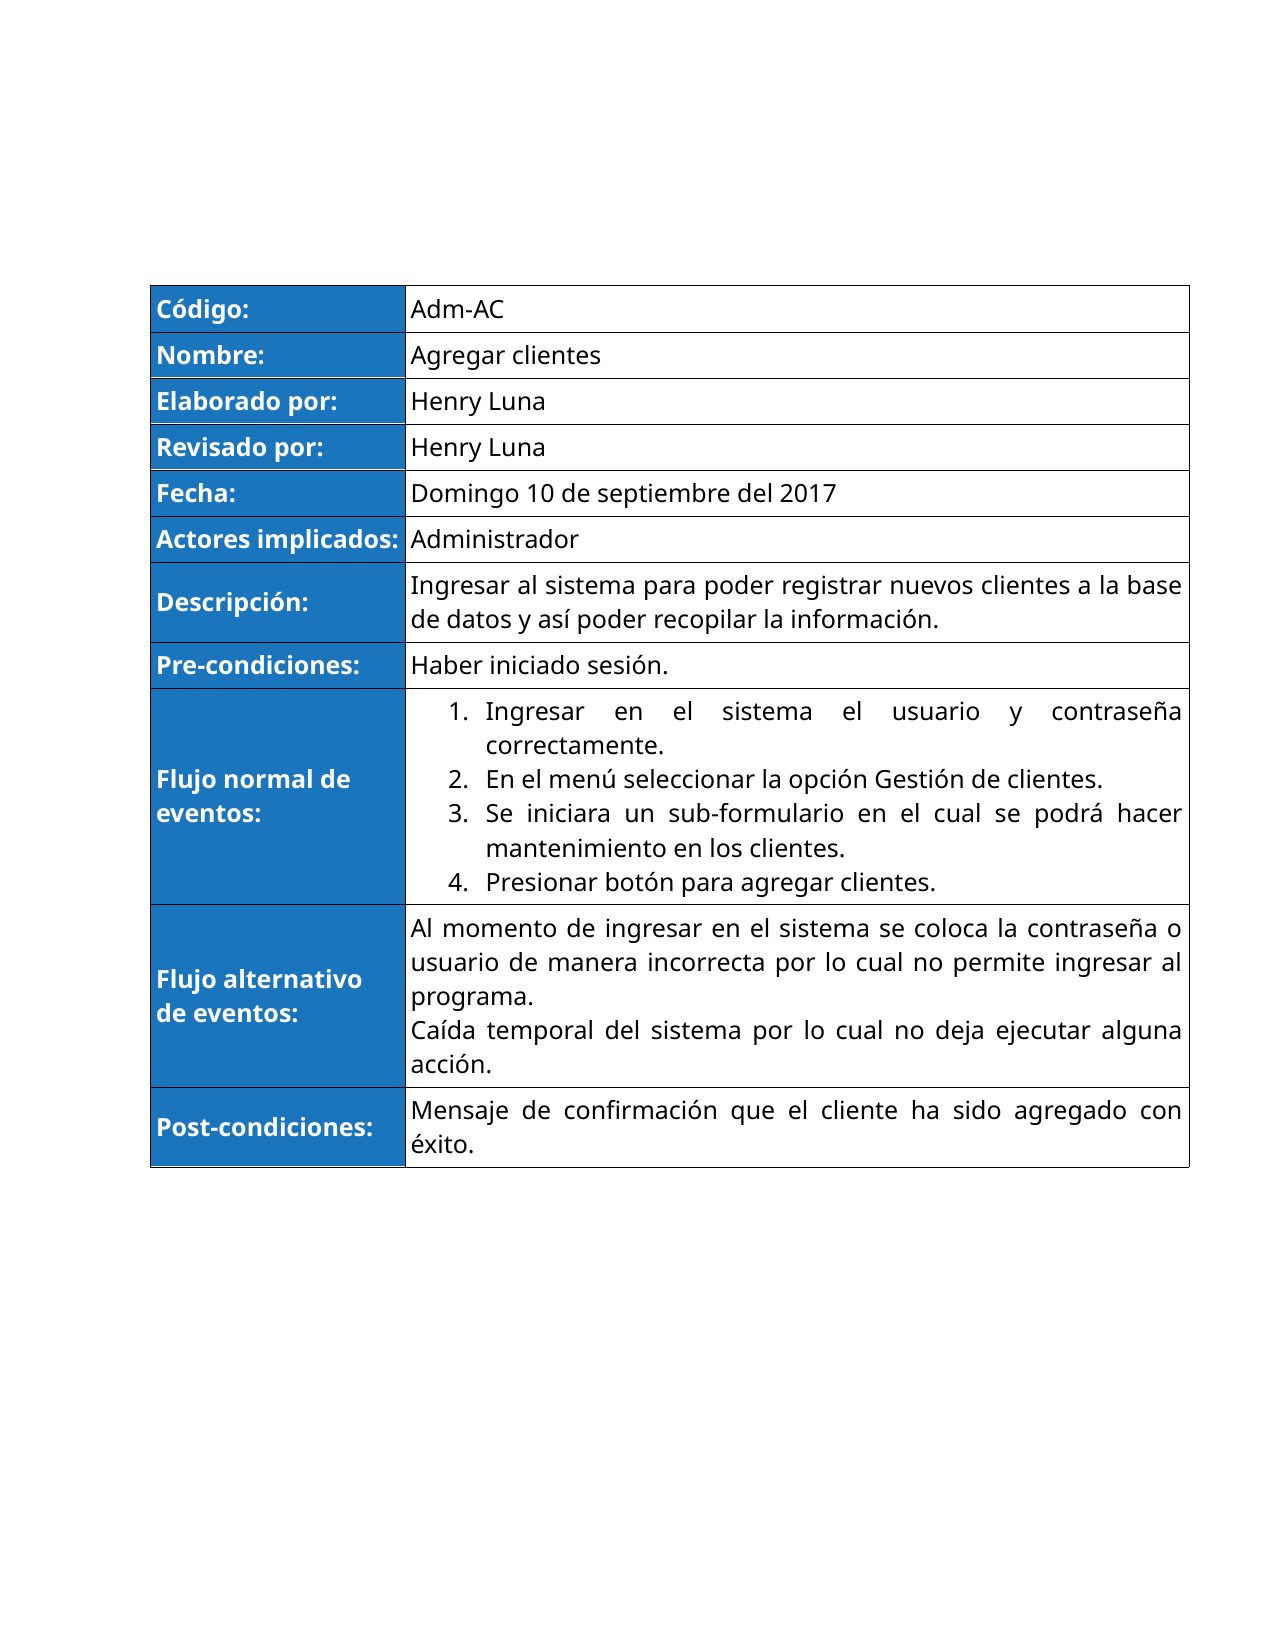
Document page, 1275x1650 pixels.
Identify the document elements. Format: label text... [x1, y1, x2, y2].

table_cell Haber iniciado sesión. [406, 643, 1189, 688]
table_cell Henry Luna [406, 425, 1189, 469]
table_header Código: [151, 286, 405, 331]
table_cell Mensaje de confirmación que el cliente ha sido agregado con éxito. [406, 1088, 1189, 1166]
table_cell Ingresar al sistema para poder registrar nuevos clientes a la base de datos y así poder recopilar la información. [406, 563, 1189, 642]
table_cell Nombre: [151, 333, 405, 377]
table_cell Al momento de ingresar en el sistema se coloca la contraseña o usuario de manera incorrecta por lo cual no permite ingresar al programa. Caída temporal del sistema por lo cual no deja ejecutar alguna acción. [406, 905, 1189, 1086]
table_cell Pre-condiciones: [151, 643, 405, 688]
table_cell Domingo 10 de septiembre del 2017 [406, 471, 1189, 516]
table_cell Henry Luna [406, 379, 1189, 423]
table_cell Actores implicados: [151, 517, 405, 562]
table_cell Revisado por: [151, 425, 405, 469]
table_cell Agregar clientes [406, 333, 1189, 377]
table_cell Ingresar en el sistema el usuario y contraseña correctamente. En el menú seleccionar la opción Gestión de clientes. Se iniciara un sub-formulario en el cual se podrá hacer mantenimiento en los clientes. Presionar botón para agregar clientes. [406, 689, 1189, 904]
table_cell Descripción: [151, 563, 405, 642]
table_cell Elaborado por: [151, 379, 405, 423]
table_cell Post-condiciones: [151, 1088, 405, 1166]
table_cell Fecha: [151, 471, 405, 516]
table_cell Flujo alternativo de eventos: [151, 905, 405, 1086]
table_cell Administrador [406, 517, 1189, 562]
table_header Adm-AC [406, 286, 1189, 331]
table_cell Flujo normal de eventos: [151, 689, 405, 904]
